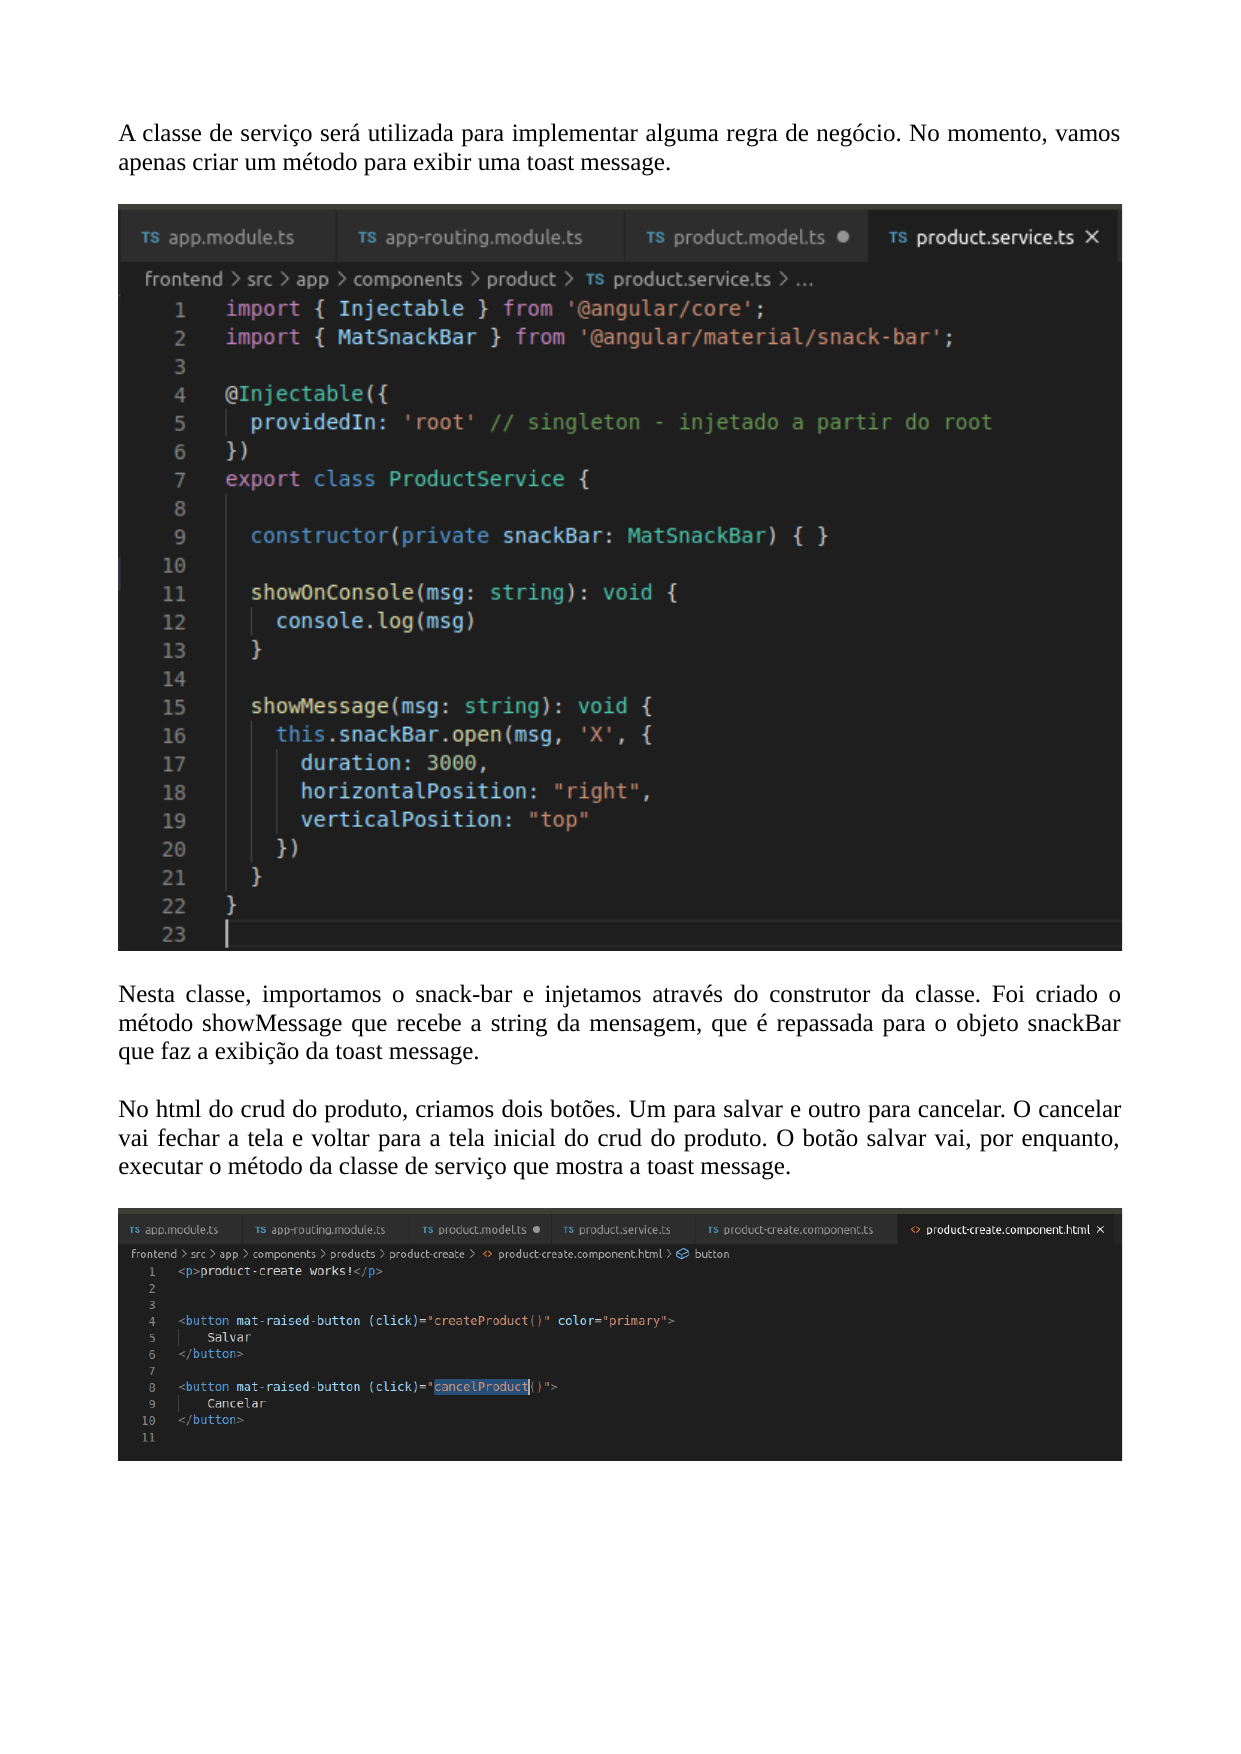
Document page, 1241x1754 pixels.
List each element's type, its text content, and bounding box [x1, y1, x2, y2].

picture [118, 204, 1123, 951]
text No html do crud do produto, criamos dois botões. Um para salvar e outro para cancelar. O cancelar vai fechar a tela e voltar para a tela inicial do crud do produto. O botão salvar vai, por enquanto, executar o método da classe de serviço que mostra a toast message. [118, 1094, 1122, 1180]
picture [118, 1208, 1123, 1461]
text Nesta classe, importamos o snack-bar e injetamos através do construtor da classe. Foi criado o método showMessage que recebe a string da mensagem, que é repassada para o objeto snackBar que faz a exibição da toast message. [118, 979, 1122, 1065]
text A classe de serviço será utilizada para implementar alguma regra de negócio. No momento, vamos apenas criar um método para exibir uma toast message. [118, 118, 1122, 176]
